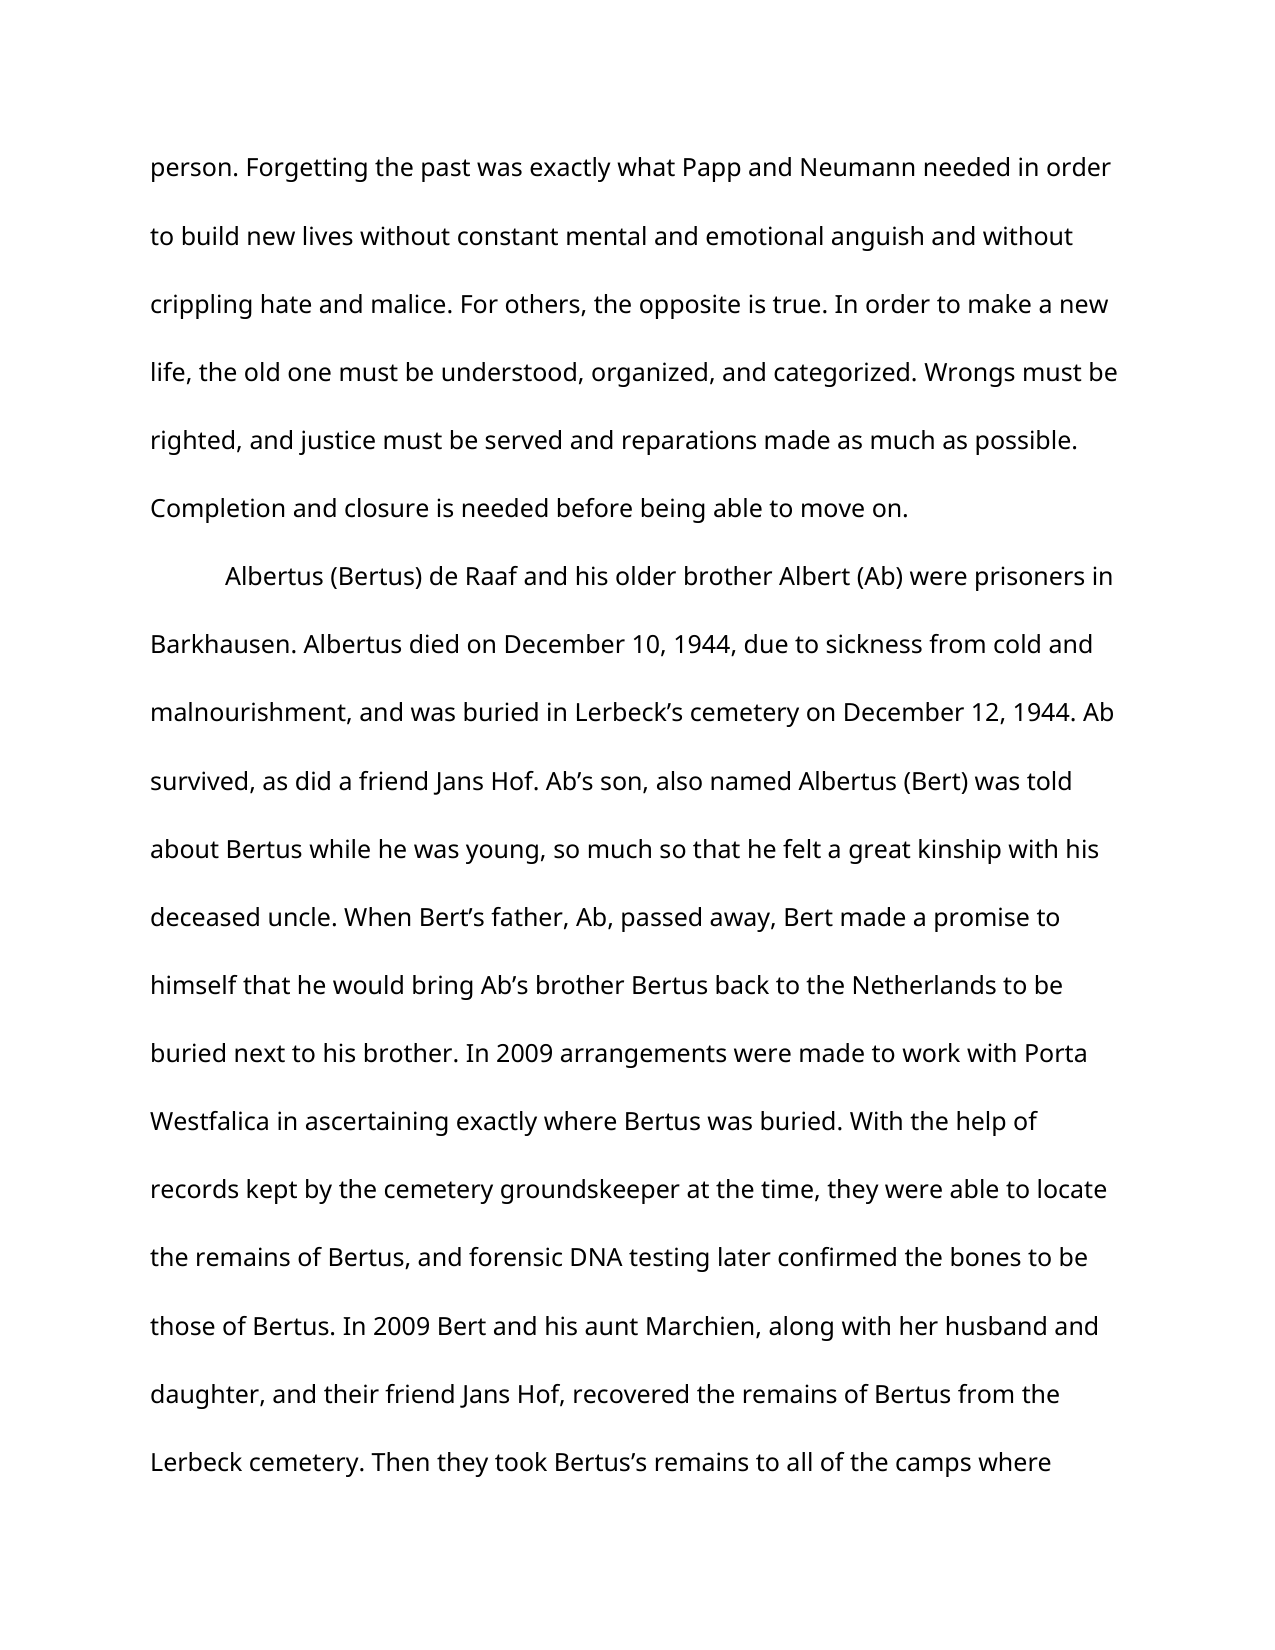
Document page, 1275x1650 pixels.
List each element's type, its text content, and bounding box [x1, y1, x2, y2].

text person. Forgetting the past was exactly what Papp and Neumann needed in order to build new lives without constant mental and emotional anguish and without crippling hate and malice. For others, the opposite is true. In order to make a new life, the old one must be understood, organized, and categorized. Wrongs must be righted, and justice must be served and reparations made as much as possible. Completion and closure is needed before being able to move on. [150, 150, 1125, 525]
text Albertus (Bertus) de Raaf and his older brother Albert (Ab) were prisoners in Barkhausen. Albertus died on December 10, 1944, due to sickness from cold and malnourishment, and was buried in Lerbeck’s cemetery on December 12, 1944. Ab survived, as did a friend Jans Hof. Ab’s son, also named Albertus (Bert) was told about Bertus while he was young, so much so that he felt a great kinship with his deceased uncle. When Bert’s father, Ab, passed away, Bert made a promise to himself that he would bring Ab’s brother Bertus back to the Netherlands to be buried next to his brother. In 2009 arrangements were made to work with Porta Westfalica in ascertaining exactly where Bertus was buried. With the help of records kept by the cemetery groundskeeper at the time, they were able to locate the remains of Bertus, and forensic DNA testing later confirmed the bones to be those of Bertus. In 2009 Bert and his aunt Marchien, along with her husband and daughter, and their friend Jans Hof, recovered the remains of Bertus from the Lerbeck cemetery. Then they took Bertus’s remains to all of the camps where [150, 559, 1125, 1478]
